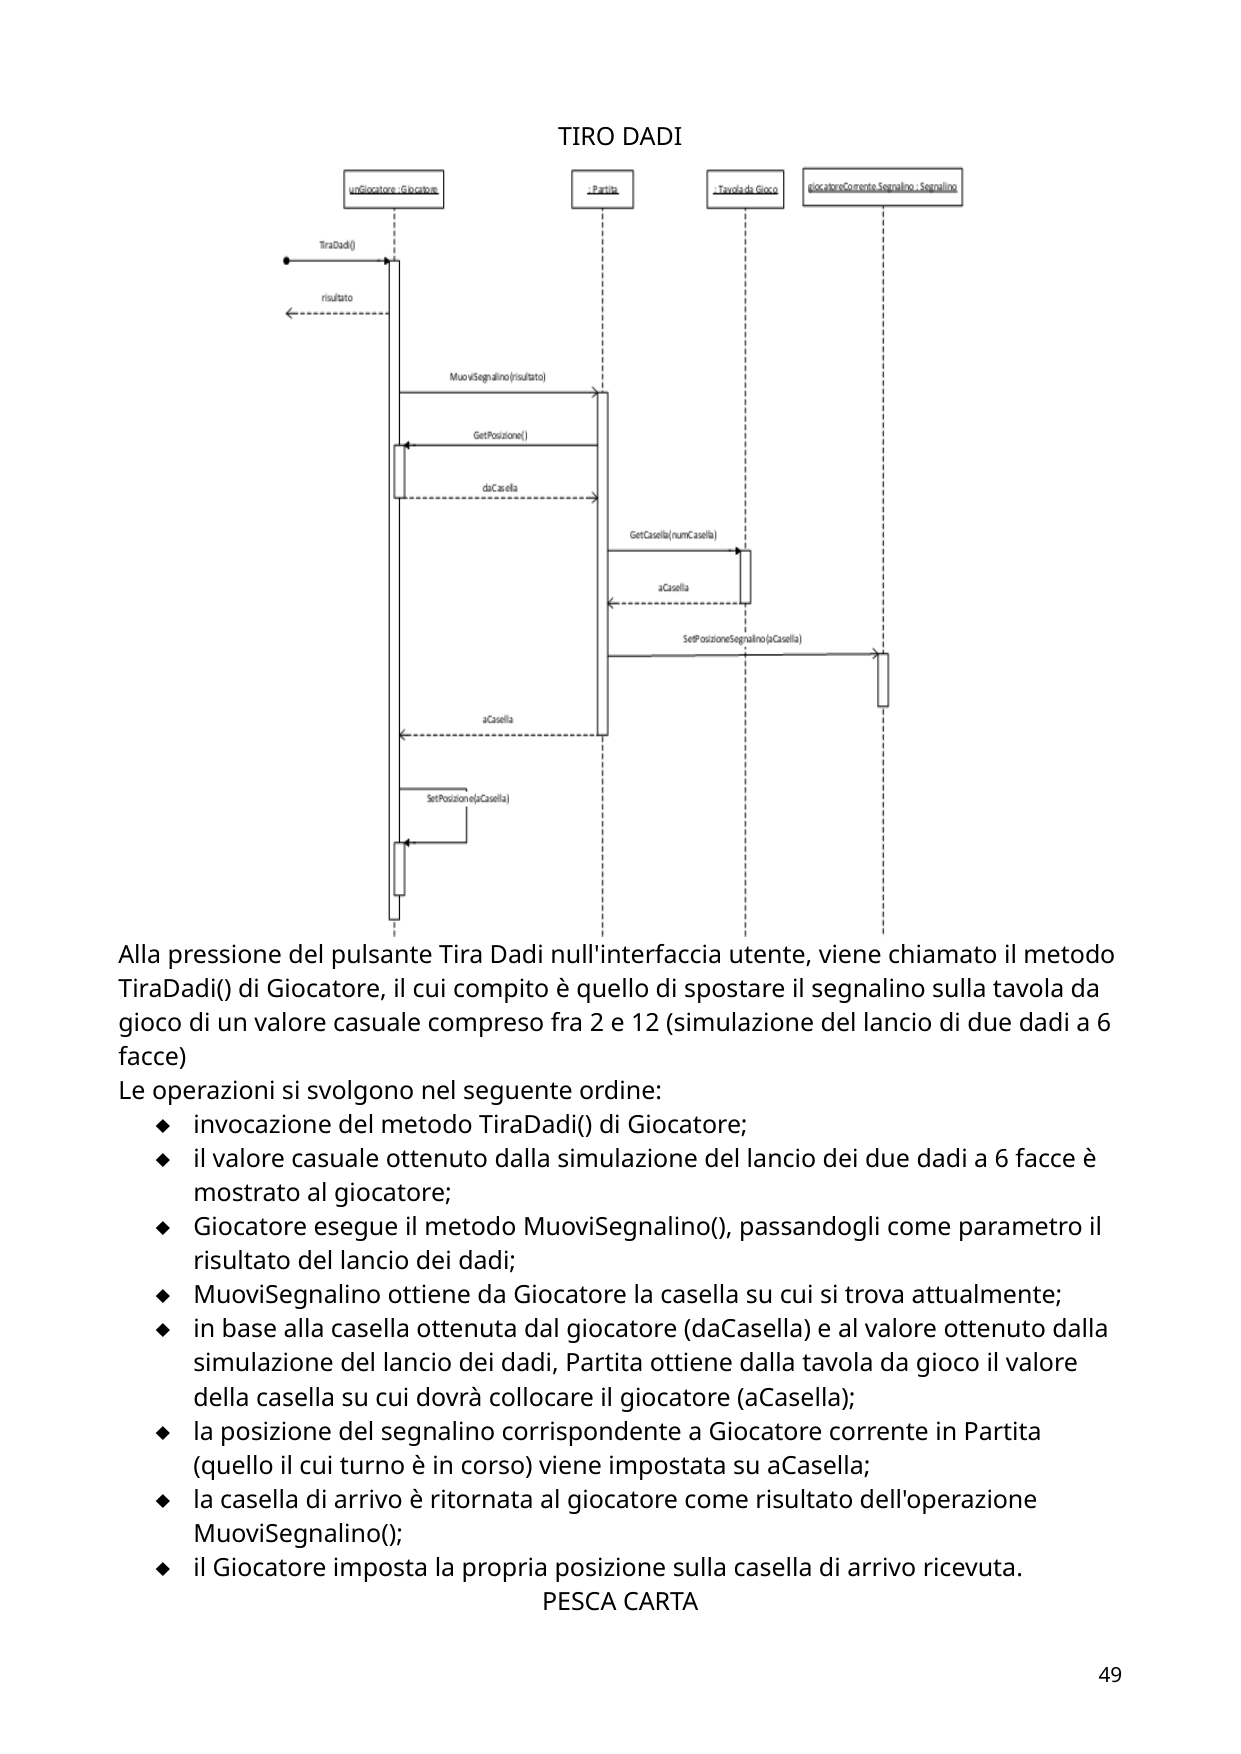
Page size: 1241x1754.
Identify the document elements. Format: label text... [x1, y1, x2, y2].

text Le operazioni si svolgono nel seguente ordine: [118, 1073, 1122, 1107]
list MuoviSegnalino ottiene da Giocatore la casella su cui si trova attualmente; [156, 1277, 1122, 1311]
list il valore casuale ottenuto dalla simulazione del lancio dei due dadi a 6 facce è mostrato al giocatore; [156, 1141, 1122, 1209]
list Giocatore esegue il metodo MuoviSegnalino(), passandogli come parametro il risultato del lancio dei dadi; [156, 1209, 1122, 1277]
list in base alla casella ottenuta dal giocatore (daCasella) e al valore ottenuto dalla simulazione del lancio dei dadi, Partita ottiene dalla tavola da gioco il valore della casella su cui dovrà collocare il giocatore (aCasella); [156, 1311, 1122, 1413]
text Alla pressione del pulsante Tira Dadi null'interfaccia utente, viene chiamato il metodo TiraDadi() di Giocatore, il cui compito è quello di spostare il segnalino sulla tavola da gioco di un valore casuale compreso fra 2 e 12 (simulazione del lancio di due dadi a 6 facce) [118, 152, 1122, 1073]
list invocazione del metodo TiraDadi() di Giocatore; [156, 1107, 1122, 1141]
list la posizione del segnalino corrispondente a Giocatore corrente in Partita (quello il cui turno è in corso) viene impostata su aCasella; [156, 1413, 1122, 1481]
list la casella di arrivo è ritornata al giocatore come risultato dell'operazione MuoviSegnalino(); [156, 1481, 1122, 1549]
text TIRO DADI [118, 118, 1122, 152]
picture [272, 162, 968, 937]
list il Giocatore imposta la propria posizione sulla casella di arrivo ricevuta. [156, 1549, 1122, 1583]
text PESCA CARTA [118, 1583, 1122, 1618]
